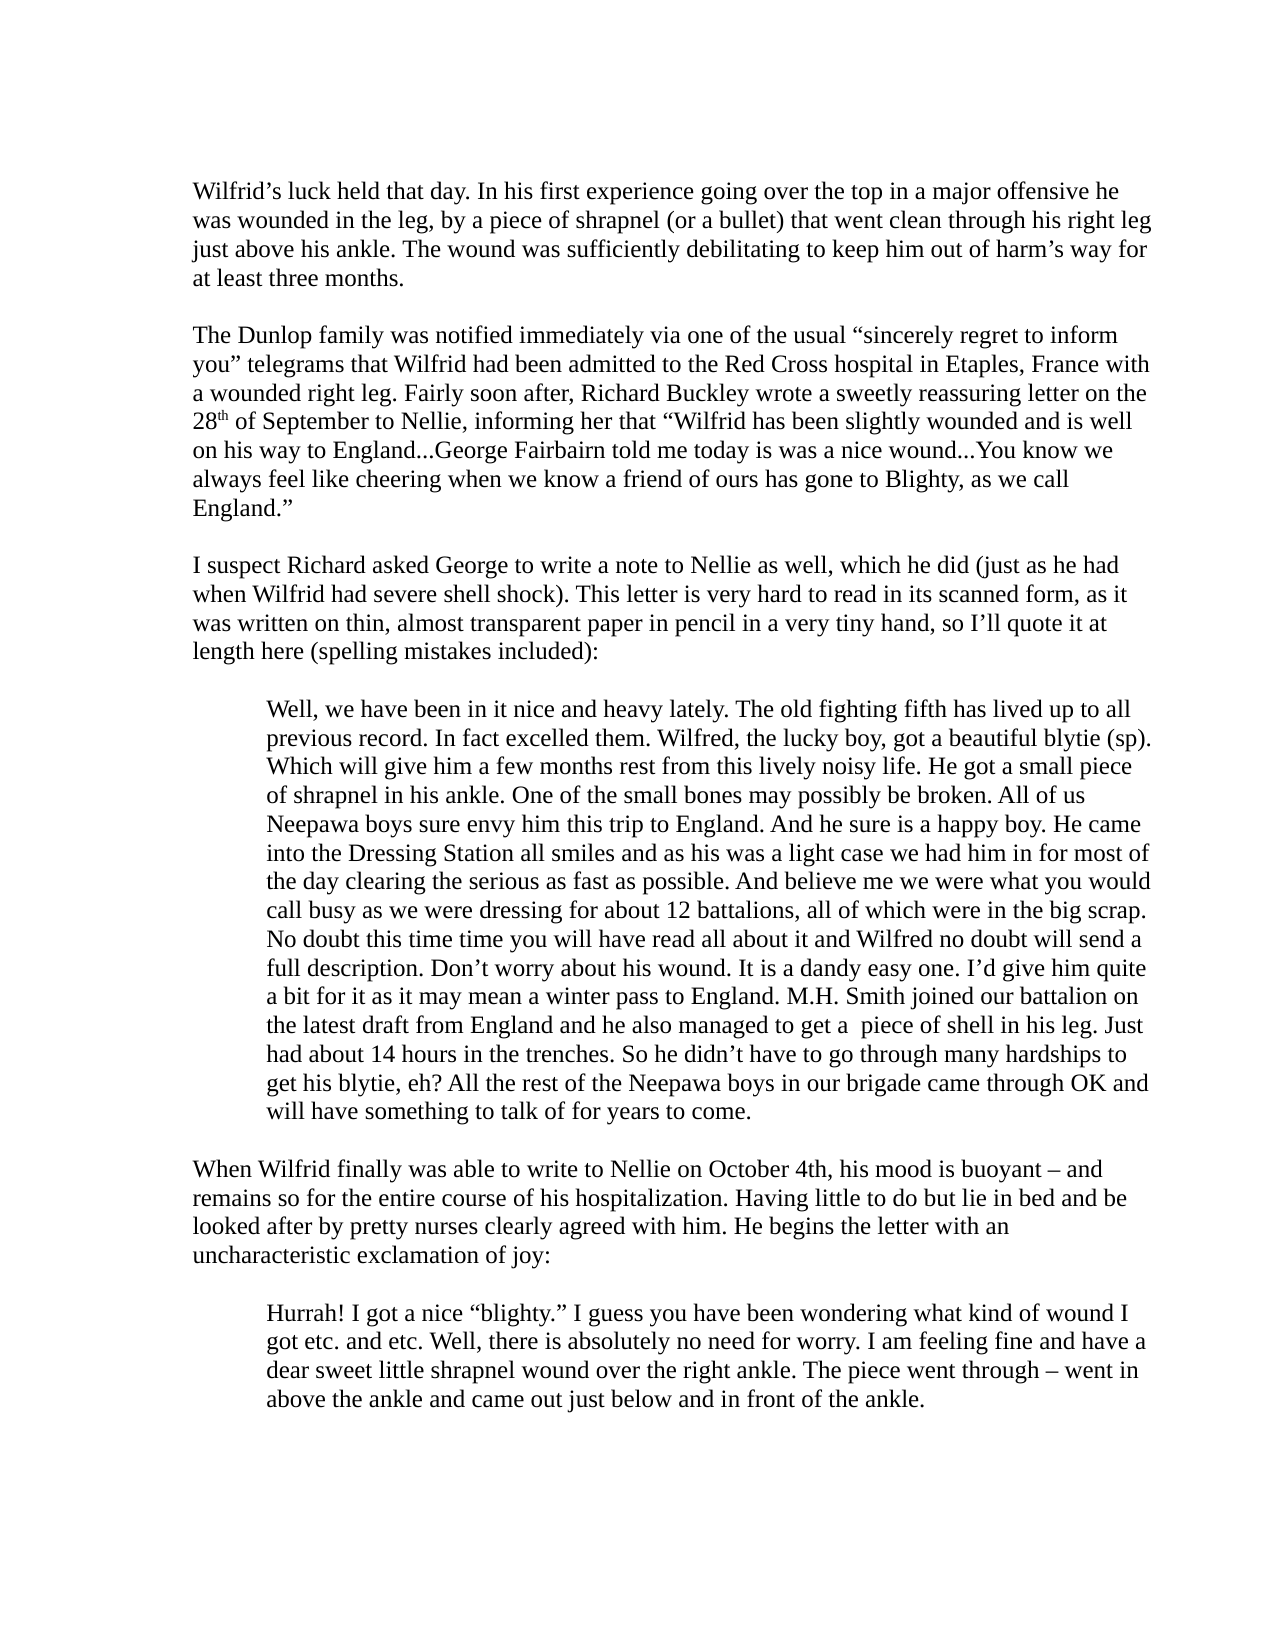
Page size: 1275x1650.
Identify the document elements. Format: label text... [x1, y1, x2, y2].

text Wilfrid’s luck held that day. In his first experience going over the top in a major offensive he was wounded in the leg, by a piece of shrapnel (or a bullet) that went clean through his right leg just above his ankle. The wound was sufficiently debilitating to keep him out of harm’s way for at least three months. [192, 176, 1158, 291]
text Hurrah! I got a nice “blighty.” I guess you have been wondering what kind of wound I got etc. and etc. Well, there is absolutely no need for worry. I am feeling fine and have a dear sweet little shrapnel wound over the right ankle. The piece went through – went in above the ankle and came out just below and in front of the ankle. [266, 1298, 1158, 1413]
text The Dunlop family was notified immediately via one of the usual “sincerely regret to inform you” telegrams that Wilfrid had been admitted to the Red Cross hospital in Etaples, France with a wounded right leg. Fairly soon after, Richard Buckley wrote a sweetly reassuring letter on the 28th of September to Nellie, informing her that “Wilfrid has been slightly wounded and is well on his way to England...George Fairbairn told me today is was a nice wound...You know we always feel like cheering when we know a friend of ours has gone to Blighty, as we call England.” [192, 320, 1158, 521]
text Well, we have been in it nice and heavy lately. The old fighting fifth has lived up to all previous record. In fact excelled them. Wilfred, the lucky boy, got a beautiful blytie (sp). Which will give him a few months rest from this lively noisy life. He got a small piece of shrapnel in his ankle. One of the small bones may possibly be broken. All of us Neepawa boys sure envy him this trip to England. And he sure is a happy boy. He came into the Dressing Station all smiles and as his was a light case we had him in for most of the day clearing the serious as fast as possible. And believe me we were what you would call busy as we were dressing for about 12 battalions, all of which were in the big scrap. No doubt this time time you will have read all about it and Wilfred no doubt will send a full description. Don’t worry about his wound. It is a dandy easy one. I’d give him quite a bit for it as it may mean a winter pass to England. M.H. Smith joined our battalion on the latest draft from England and he also managed to get a piece of shell in his leg. Just had about 14 hours in the trenches. So he didn’t have to go through many hardships to get his blytie, eh? All the rest of the Neepawa boys in our brigade came through OK and will have something to talk of for years to come. [266, 694, 1158, 1125]
text When Wilfrid finally was able to write to Nellie on October 4th, his mood is buoyant – and remains so for the entire course of his hospitalization. Having little to do but lie in bed and be looked after by pretty nurses clearly agreed with him. He begins the letter with an uncharacteristic exclamation of joy: [192, 1154, 1158, 1269]
text I suspect Richard asked George to write a note to Nellie as well, which he did (just as he had when Wilfrid had severe shell shock). This letter is very hard to read in its scanned form, as it was written on thin, almost transparent paper in pencil in a very tiny hand, so I’ll quote it at length here (spelling mistakes included): [192, 550, 1158, 665]
